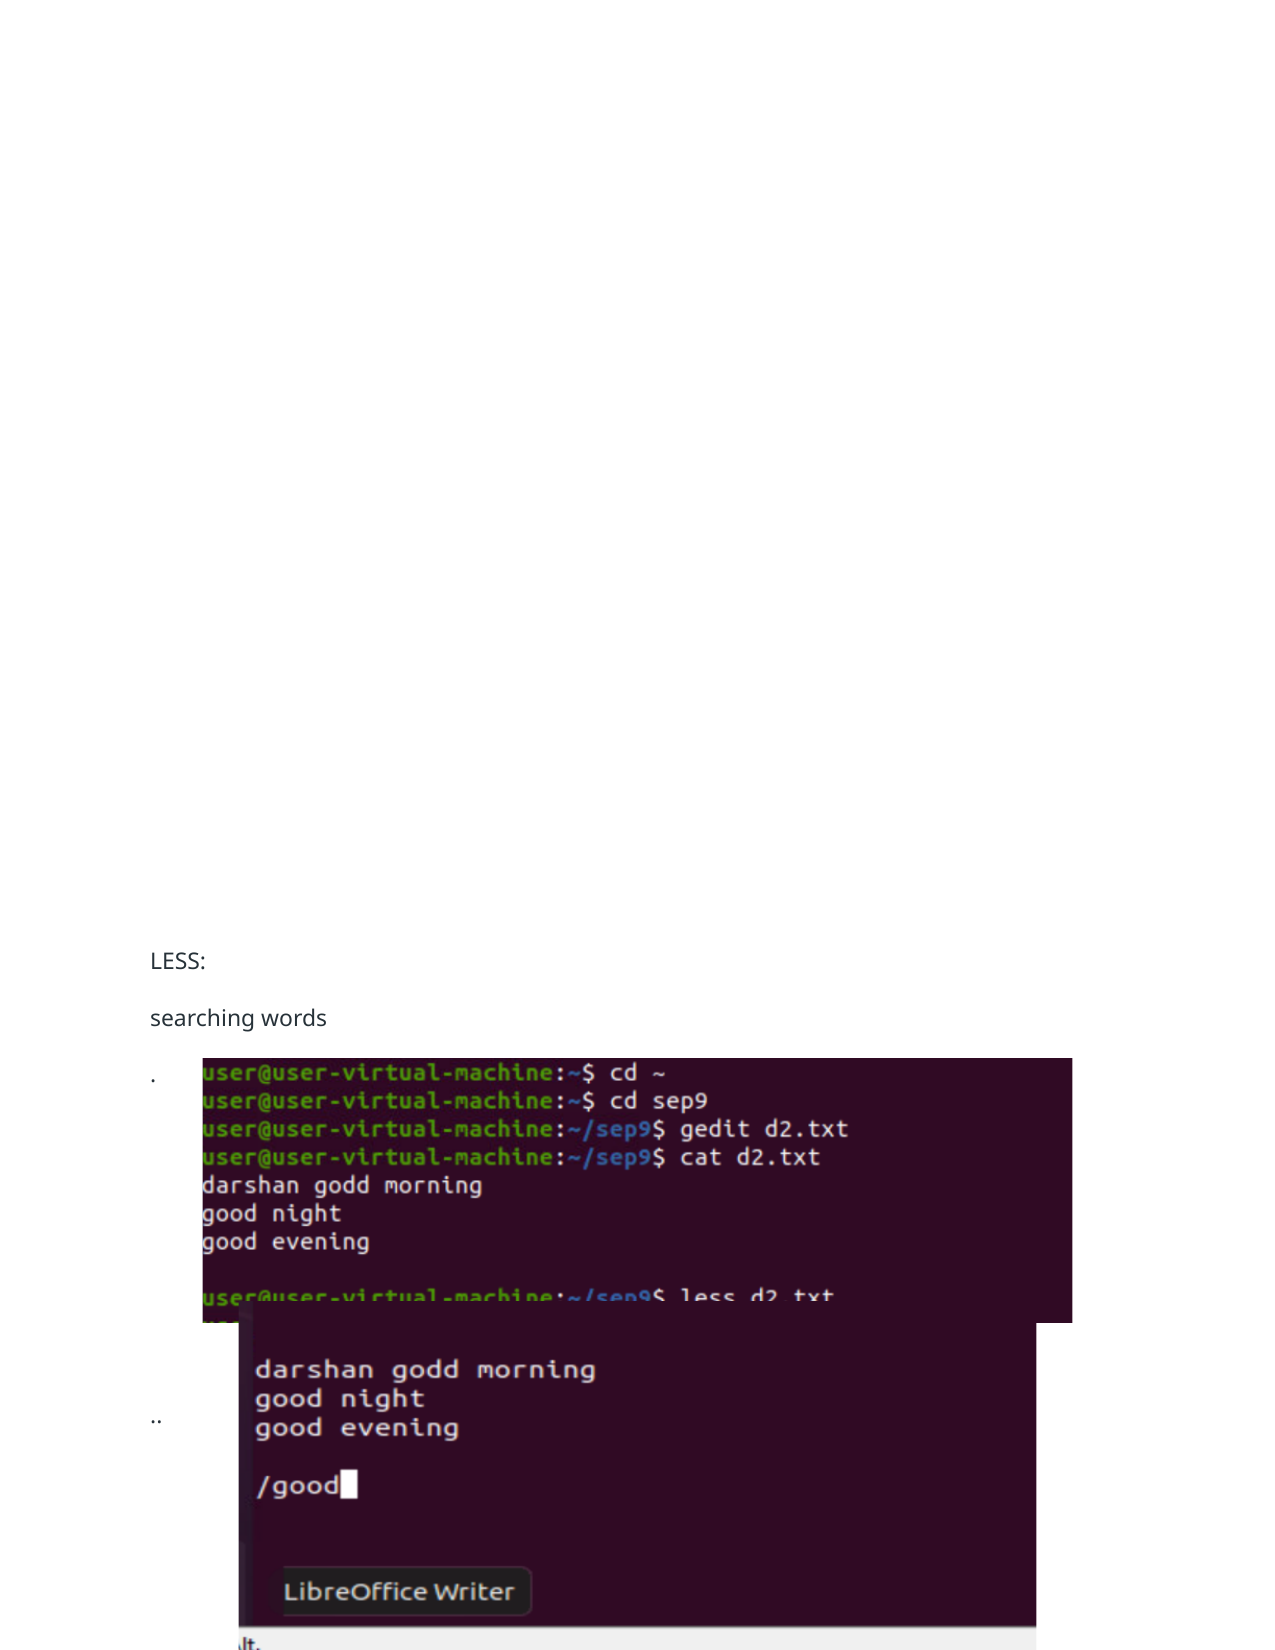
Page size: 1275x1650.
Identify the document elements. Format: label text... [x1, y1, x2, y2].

picture [202, 1058, 1073, 1650]
text [1073, 1058, 1125, 1089]
text searching words [150, 1002, 1125, 1033]
text [1037, 1399, 1125, 1430]
text LESS: [150, 945, 1125, 976]
text .. [150, 1399, 238, 1430]
text . [150, 1058, 202, 1089]
